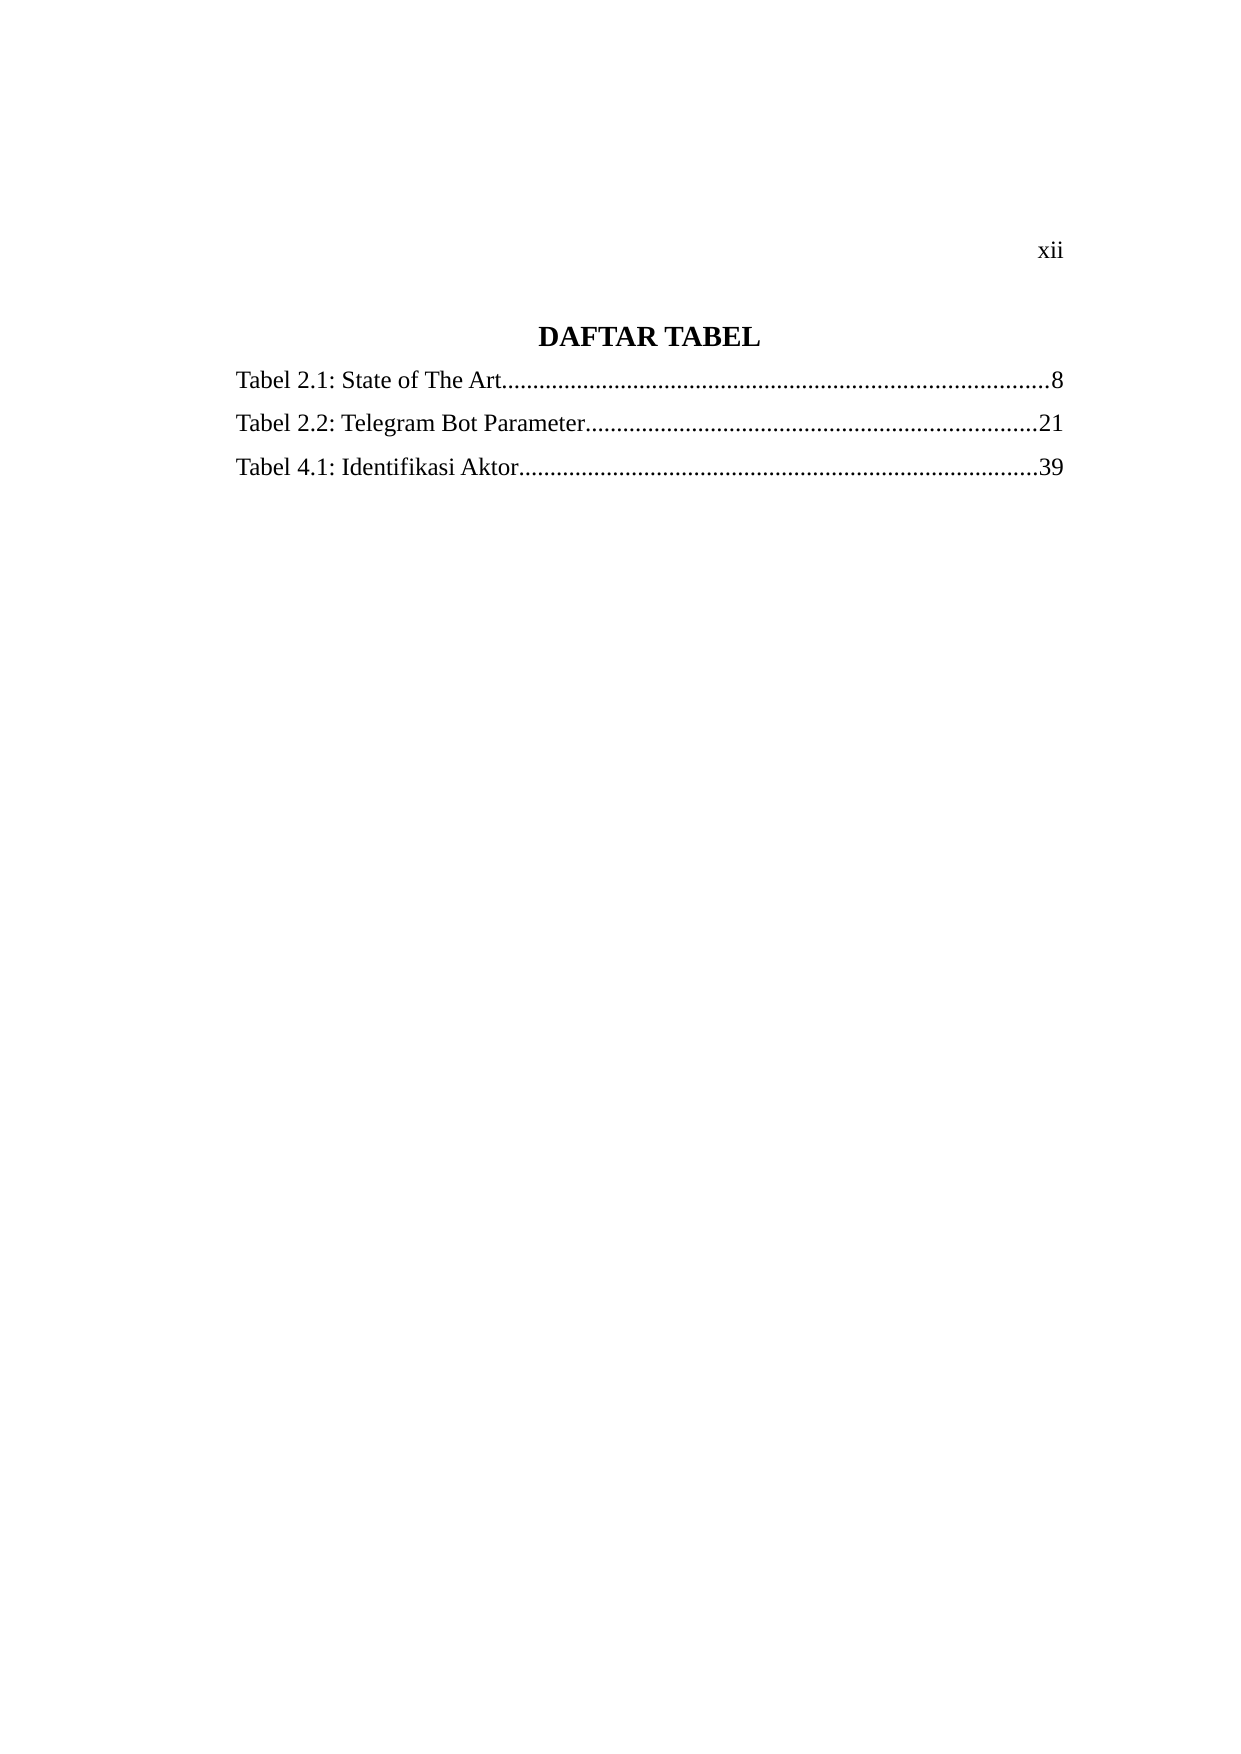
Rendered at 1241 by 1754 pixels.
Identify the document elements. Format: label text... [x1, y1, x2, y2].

subtitle DAFTAR TABEL [236, 319, 1063, 353]
text Tabel 4.1: Identifikasi Aktor 39 [236, 452, 1063, 480]
text Tabel 2.2: Telegram Bot Parameter 21 [236, 408, 1063, 437]
text Tabel 2.1: State of The Art 8 [236, 365, 1063, 394]
